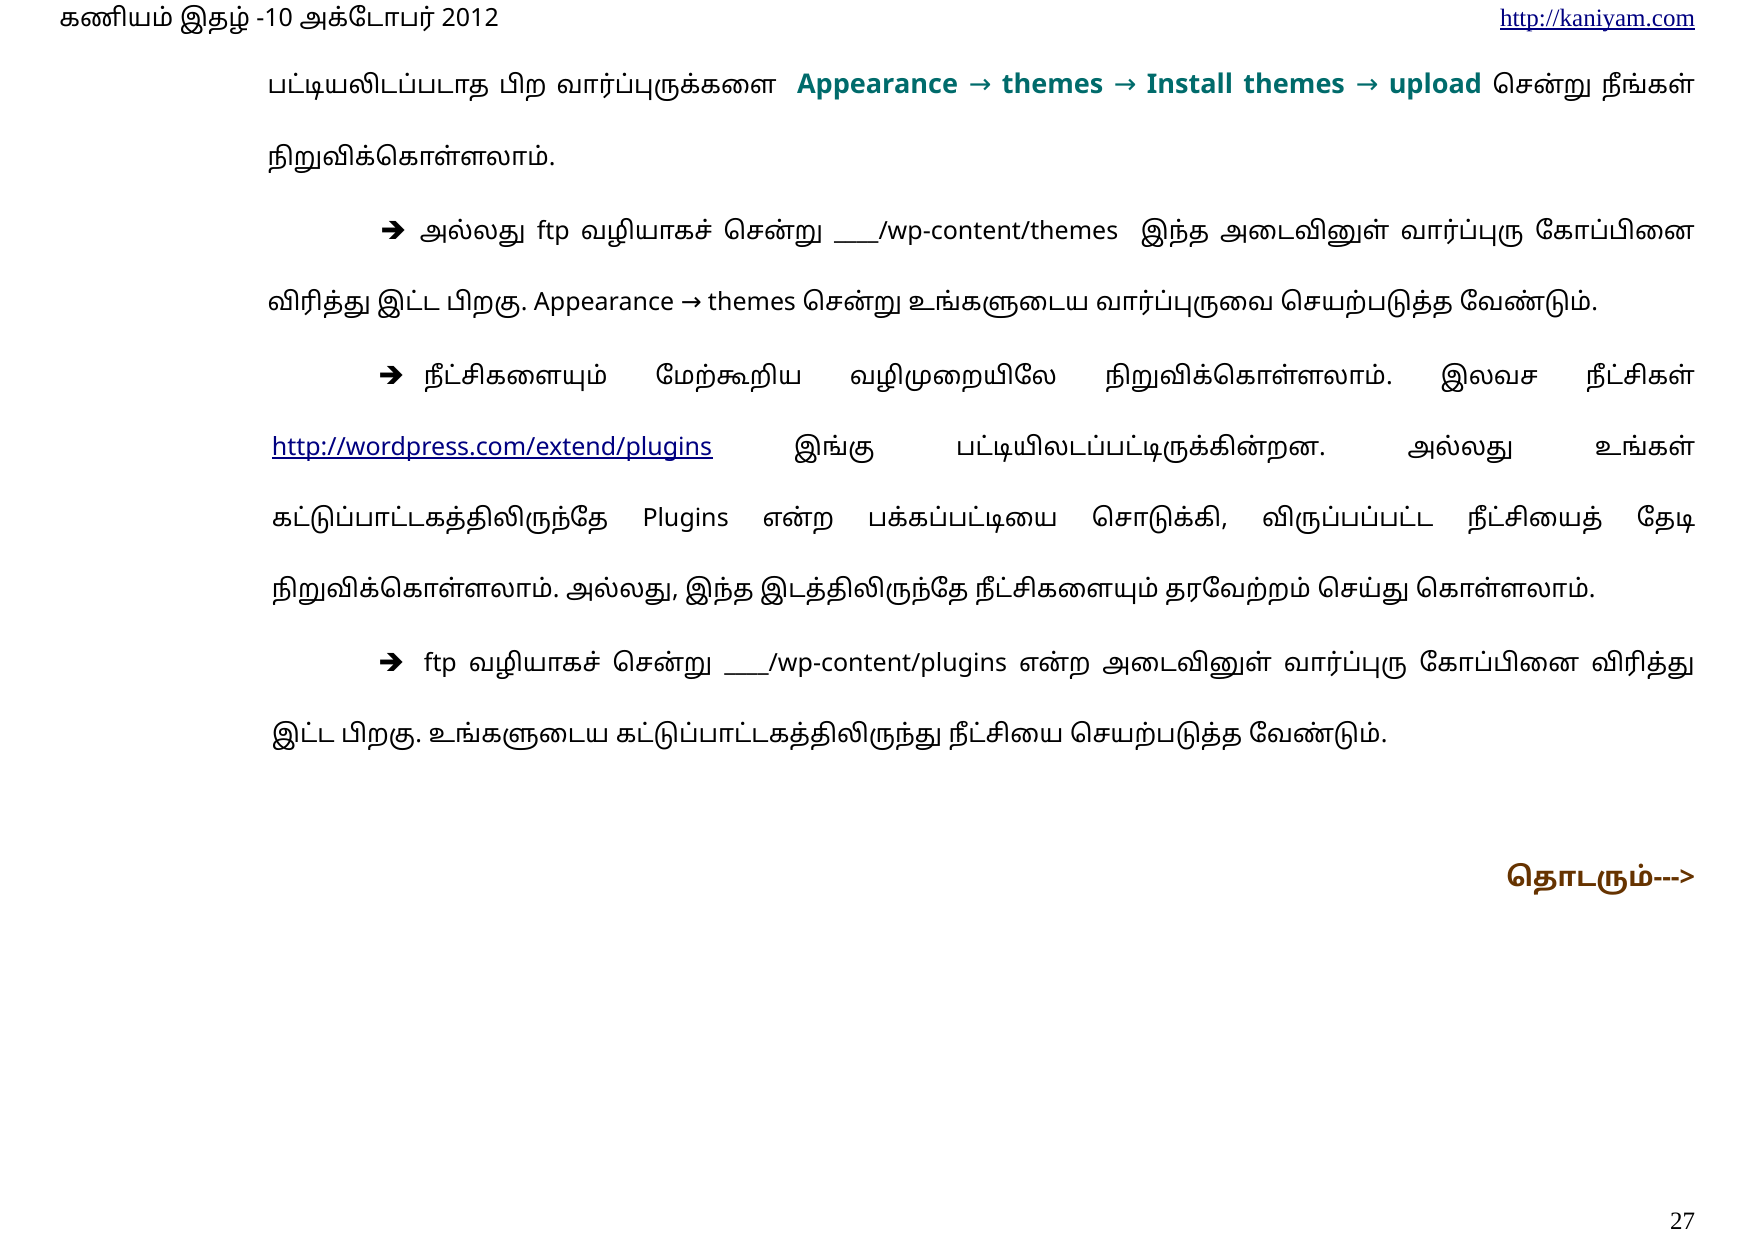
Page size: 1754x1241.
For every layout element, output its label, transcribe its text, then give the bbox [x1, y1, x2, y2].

list நீட்சிகளையும் மேற்கூறிய வழிமுறையிலே நிறுவிக்கொள்ளலாம். இலவச நீட்சிகள் http://wordpress.com/extend/plugins இங்கு பட்டியிலடப்பட்டிருக்கின்றன. அல்லது உங்கள் கட்டுப்பாட்டகத்திலிருந்தே Plugins என்ற பக்கப்பட்டியை சொடுக்கி, விருப்பப்பட்ட நீட்சியைத் தேடி நிறுவிக்கொள்ளலாம். அல்லது, இந்த இடத்திலிருந்தே நீட்சிகளையும் தரவேற்றம் செய்து கொள்ளலாம். [272, 357, 1695, 607]
text தொடரும்---> [272, 858, 1695, 898]
list ftp வழியாகச் சென்று ____/wp-content/plugins என்ற அடைவினுள் வார்ப்புரு கோப்பினை விரித்து இட்ட பிறகு. உங்களுடைய கட்டுப்பாட்டகத்திலிருந்து நீட்சியை செயற்படுத்த வேண்டும். [272, 644, 1695, 752]
list பட்டியலிடப்படாத பிற வார்ப்புருக்களை Appearance → themes → Install themes → upload சென்று நீங்கள் நிறுவிக்கொள்ளலாம். [267, 64, 1695, 175]
list அல்லது ftp வழியாகச் சென்று ____/wp-content/themes இந்த அடைவினுள் வார்ப்புரு கோப்பினை விரித்து இட்ட பிறகு. Appearance → themes சென்று உங்களுடைய வார்ப்புருவை செயற்படுத்த வேண்டும். [267, 212, 1695, 320]
